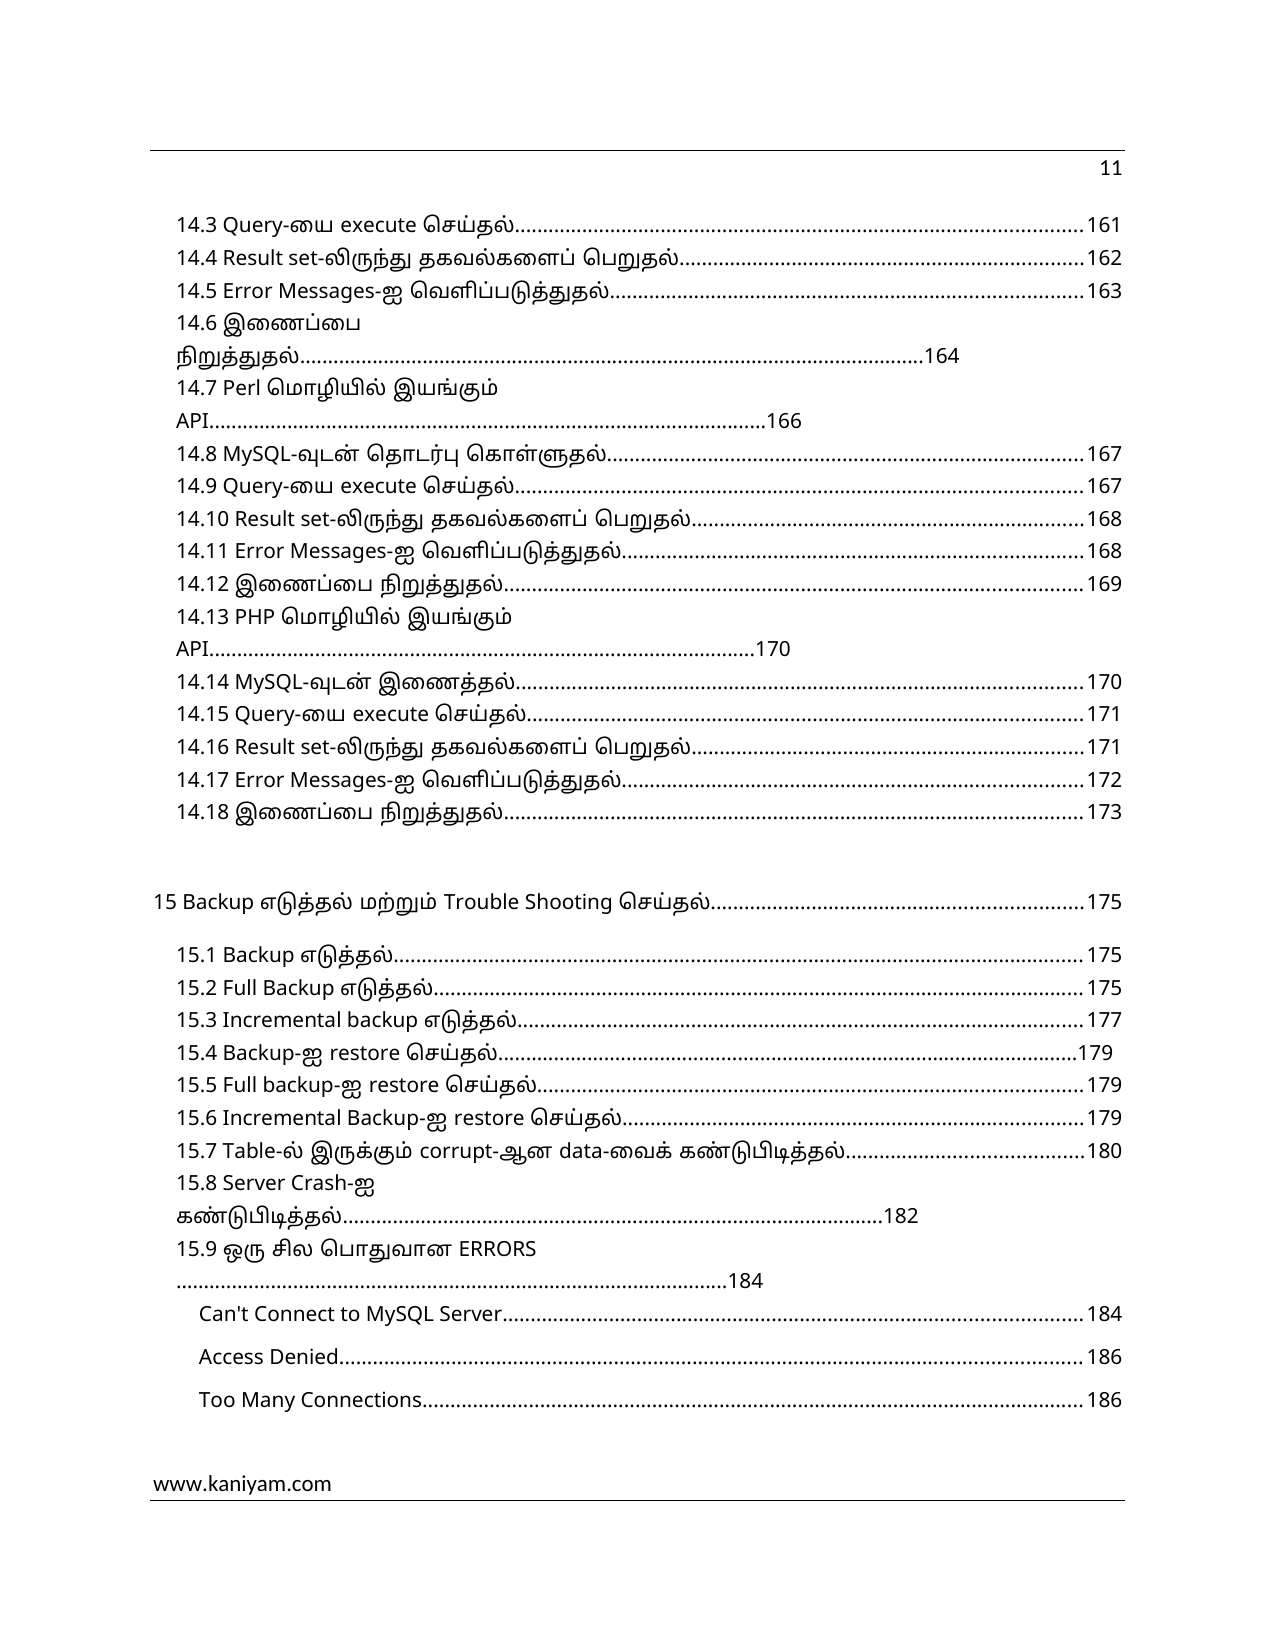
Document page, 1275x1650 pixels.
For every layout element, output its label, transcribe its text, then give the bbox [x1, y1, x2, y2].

text 14.4 Result set-லிருந்து தகவல்களைப் பெறுதல் 162 [176, 243, 1122, 272]
text 14.9 Query-யை execute செய்தல் 167 [176, 471, 1122, 500]
text 14.10 Result set-லிருந்து தகவல்களைப் பெறுதல் 168 [176, 504, 1122, 532]
text 14.6 இணைப்பை நிறுத்துதல்................................................................................................................164 [176, 308, 1122, 369]
text 14.8 MySQL-வுடன் தொடர்பு கொள்ளுதல் 167 [176, 439, 1122, 467]
text 15.9 ஒரு சில பொதுவான ERRORS …................................................................................................184 [176, 1234, 1122, 1295]
text Can't Connect to MySQL Server 184 [199, 1299, 1122, 1327]
text 14.13 PHP மொழியில் இயங்கும் API..................................................................................................170 [176, 602, 1122, 663]
text 15.3 Incremental backup எடுத்தல் 177 [176, 1005, 1122, 1034]
text 14.7 Perl மொழியில் இயங்கும் API....................................................................................................166 [176, 373, 1122, 434]
text Too Many Connections 186 [199, 1385, 1122, 1413]
text 15 Backup எடுத்தல் மற்றும் Trouble Shooting செய்தல் 175 [153, 887, 1122, 915]
text 14.12 இணைப்பை நிறுத்துதல் 169 [176, 569, 1122, 598]
text 15.4 Backup-ஐ restore செய்தல்........................................................................................................179 [176, 1038, 1122, 1066]
text 14.3 Query-யை execute செய்தல் 161 [176, 211, 1122, 239]
text 15.6 Incremental Backup-ஐ restore செய்தல் 179 [176, 1103, 1122, 1132]
text 15.5 Full backup-ஐ restore செய்தல் 179 [176, 1071, 1122, 1099]
text 14.11 Error Messages-ஐ வெளிப்படுத்துதல் 168 [176, 537, 1122, 565]
text 14.18 இணைப்பை நிறுத்துதல் 173 [176, 797, 1122, 826]
text 14.5 Error Messages-ஐ வெளிப்படுத்துதல் 163 [176, 276, 1122, 304]
text 15.7 Table-ல் இருக்கும் corrupt-ஆன data-வைக் கண்டுபிடித்தல் 180 [176, 1136, 1122, 1164]
text 15.1 Backup எடுத்தல் 175 [176, 940, 1122, 969]
text 14.15 Query-யை execute செய்தல் 171 [176, 699, 1122, 728]
text 14.14 MySQL-வுடன் இணைத்தல் 170 [176, 667, 1122, 695]
text 15.2 Full Backup எடுத்தல் 175 [176, 973, 1122, 1001]
text Access Denied 186 [199, 1342, 1122, 1370]
text 14.17 Error Messages-ஐ வெளிப்படுத்துதல் 172 [176, 765, 1122, 793]
text 14.16 Result set-லிருந்து தகவல்களைப் பெறுதல் 171 [176, 732, 1122, 761]
text 15.8 Server Crash-ஐ கண்டுபிடித்தல்.................................................................................................182 [176, 1168, 1122, 1229]
